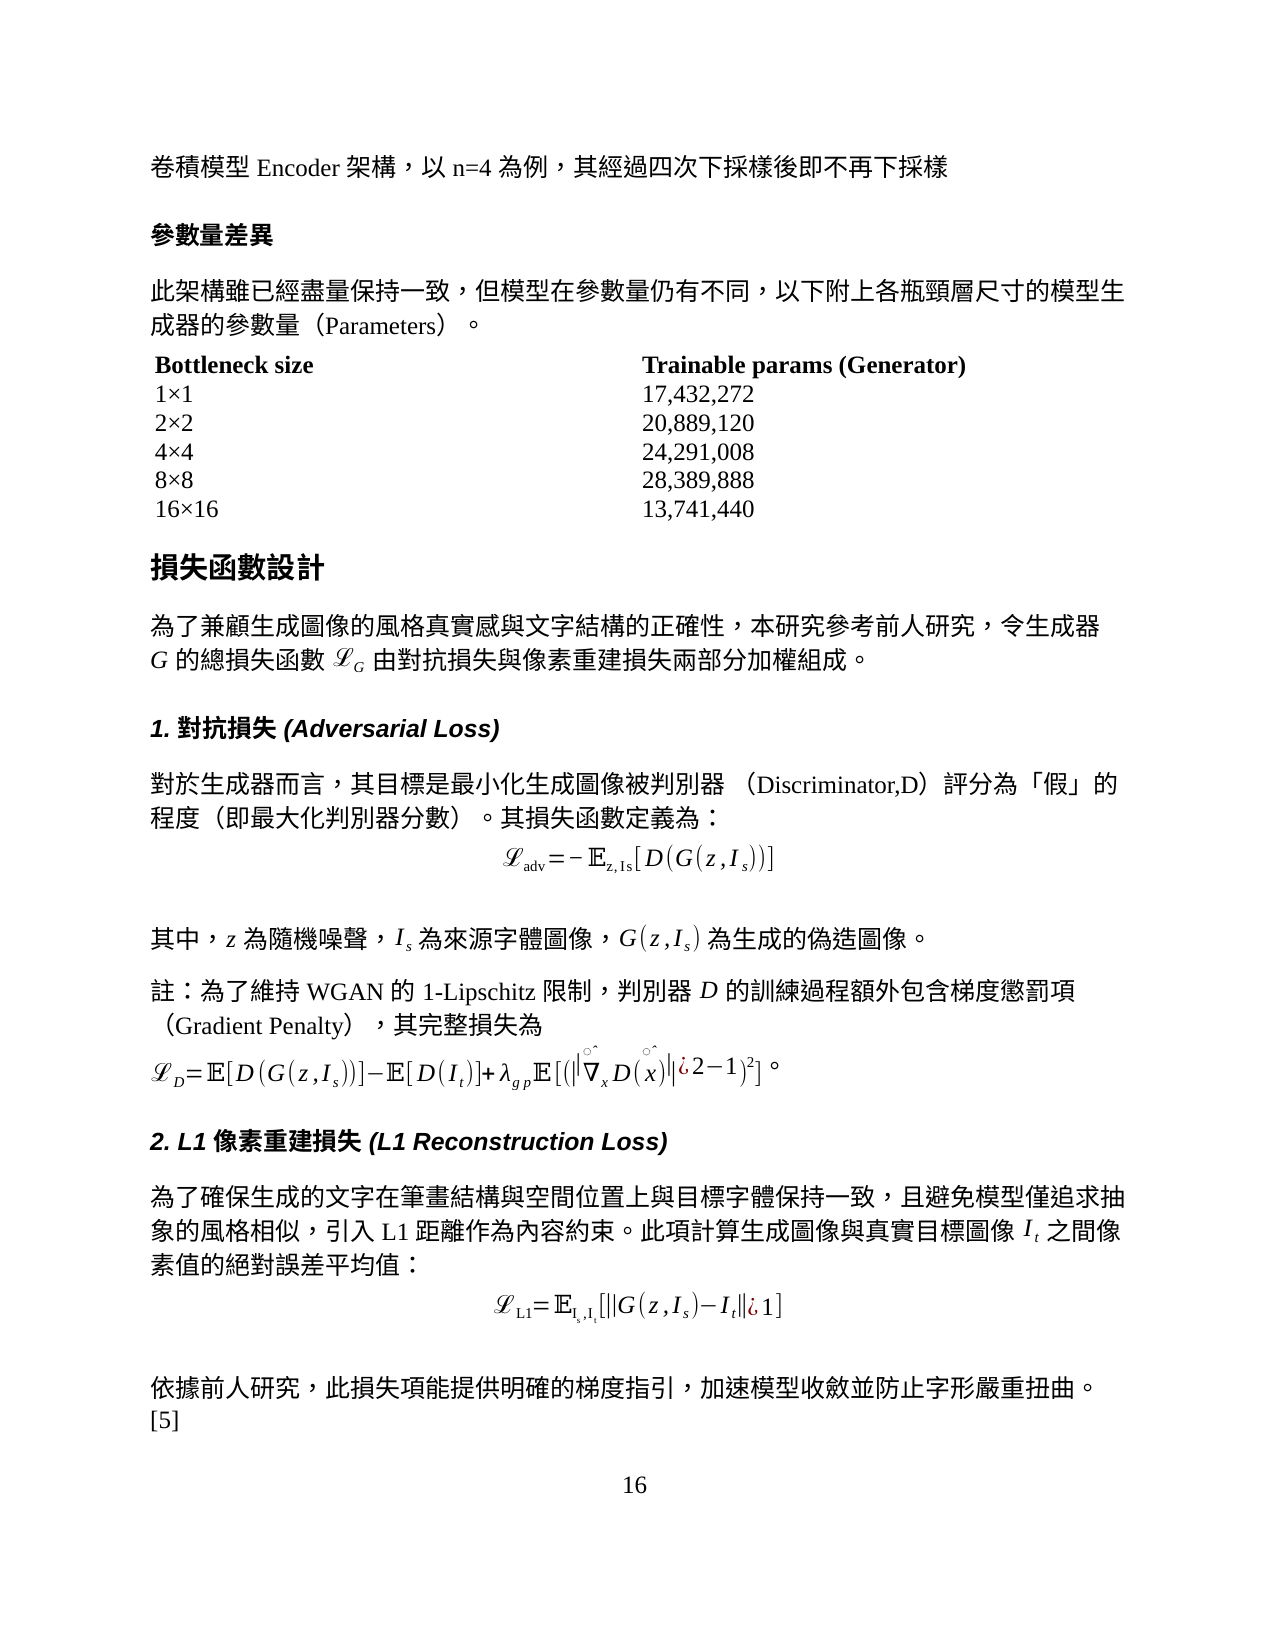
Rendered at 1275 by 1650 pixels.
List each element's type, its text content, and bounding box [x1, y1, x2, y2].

table_cell 24,291,008 [638, 437, 1125, 465]
subtitle 參數量差異 [150, 218, 1125, 252]
table_cell 16×16 [150, 494, 637, 523]
text 其中， 為隨機噪聲， 為來源字體圖像， 為生成的偽造圖像。 [150, 922, 1125, 956]
table_cell 4×4 [150, 437, 637, 465]
text 對於生成器而言，其目標是最小化生成圖像被判別器 （Discriminator,D）評分為「假」的程度（即最大化判別器分數）。其損失函數定義為： [150, 766, 1125, 834]
subtitle 損失函數設計 [150, 548, 1125, 587]
table_cell 2×2 [150, 408, 637, 437]
text 卷積模型 Encoder 架構，以 n=4 為例，其經過四次下採樣後即不再下採樣 [150, 150, 1125, 184]
text 依據前人研究，此損失項能提供明確的梯度指引，加速模型收斂並防止字形嚴重扭曲。[5] [150, 1371, 1125, 1434]
table_header Bottleneck size [150, 350, 637, 379]
table_cell 28,389,888 [638, 465, 1125, 494]
table_header Trainable params (Generator) [638, 350, 1125, 379]
text 為了兼顧生成圖像的風格真實感與文字結構的正確性，本研究參考前人研究，令生成器 的總損失函數 由對抗損失與像素重建損失兩部分加權組成。 [150, 609, 1125, 677]
text 註：為了維持 WGAN 的 1-Lipschitz 限制，判別器 的訓練過程額外包含梯度懲罰項 （Gradient Penalty），其完整損失為 。 [150, 974, 1125, 1090]
table_cell 17,432,272 [638, 379, 1125, 408]
subtitle 2. L1 像素重建損失 (L1 Reconstruction Loss) [150, 1124, 1125, 1158]
subtitle 1. 對抗損失 (Adversarial Loss) [150, 711, 1125, 745]
table_cell 1×1 [150, 379, 637, 408]
table_cell 20,889,120 [638, 408, 1125, 437]
table_cell 13,741,440 [638, 494, 1125, 523]
text 此架構雖已經盡量保持一致，但模型在參數量仍有不同，以下附上各瓶頸層尺寸的模型生成器的參數量（Parameters）。 [150, 273, 1125, 341]
text 為了確保生成的文字在筆畫結構與空間位置上與目標字體保持一致，且避免模型僅追求抽象的風格相似，引入 L1 距離作為內容約束。此項計算生成圖像與真實目標圖像 之間像素值的絕對誤差平均值： [150, 1179, 1125, 1281]
table_cell 8×8 [150, 465, 637, 494]
